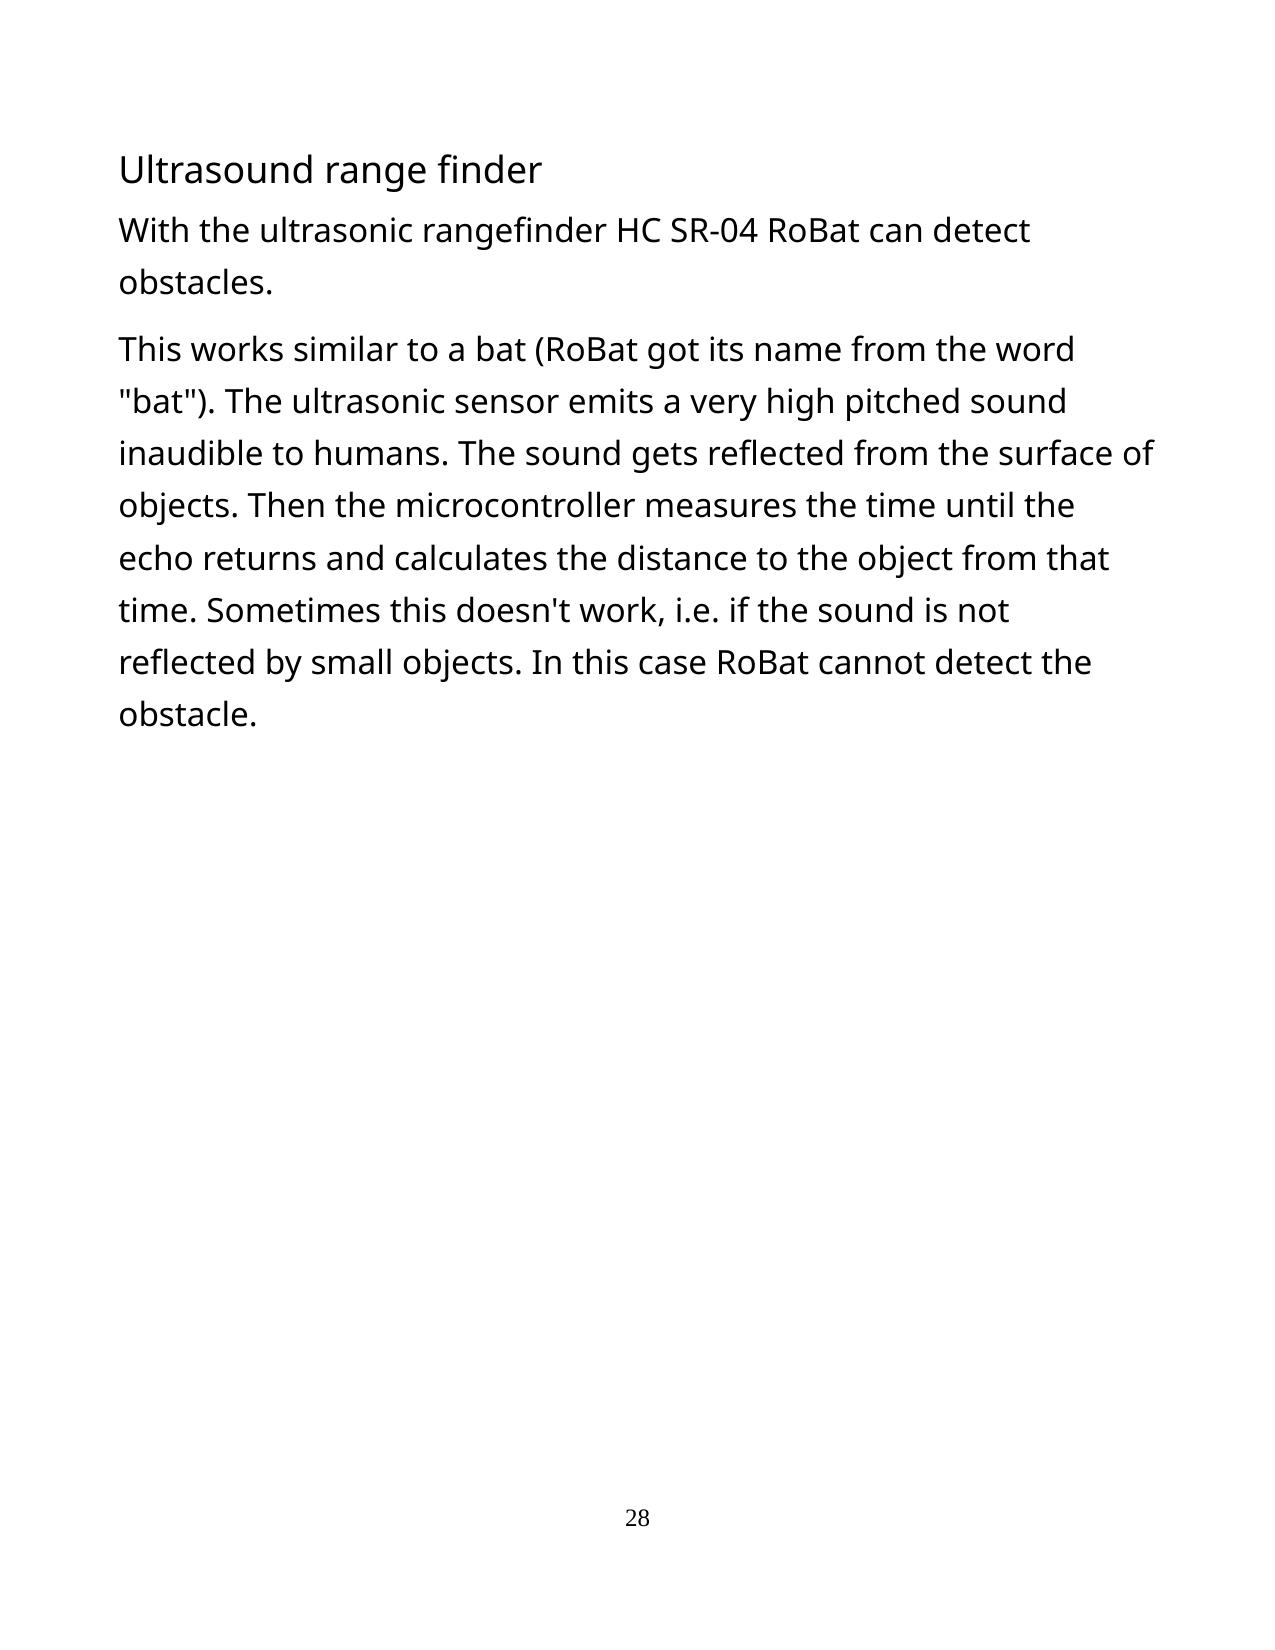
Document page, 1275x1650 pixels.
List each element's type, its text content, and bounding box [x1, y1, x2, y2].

subtitle Ultrasound range finder [118, 143, 1157, 194]
text This works similar to a bat (RoBat got its name from the word "bat"). The ultrasonic sensor emits a very high pitched sound inaudible to humans. The sound gets reflected from the surface of objects. Then the microcontroller measures the time until the echo returns and calculates the distance to the object from that time. Sometimes this doesn't work, i.e. if the sound is not reflected by small objects. In this case RoBat cannot detect the obstacle. [118, 326, 1157, 736]
text With the ultrasonic rangefinder HC SR-04 RoBat can detect obstacles. [118, 207, 1157, 304]
